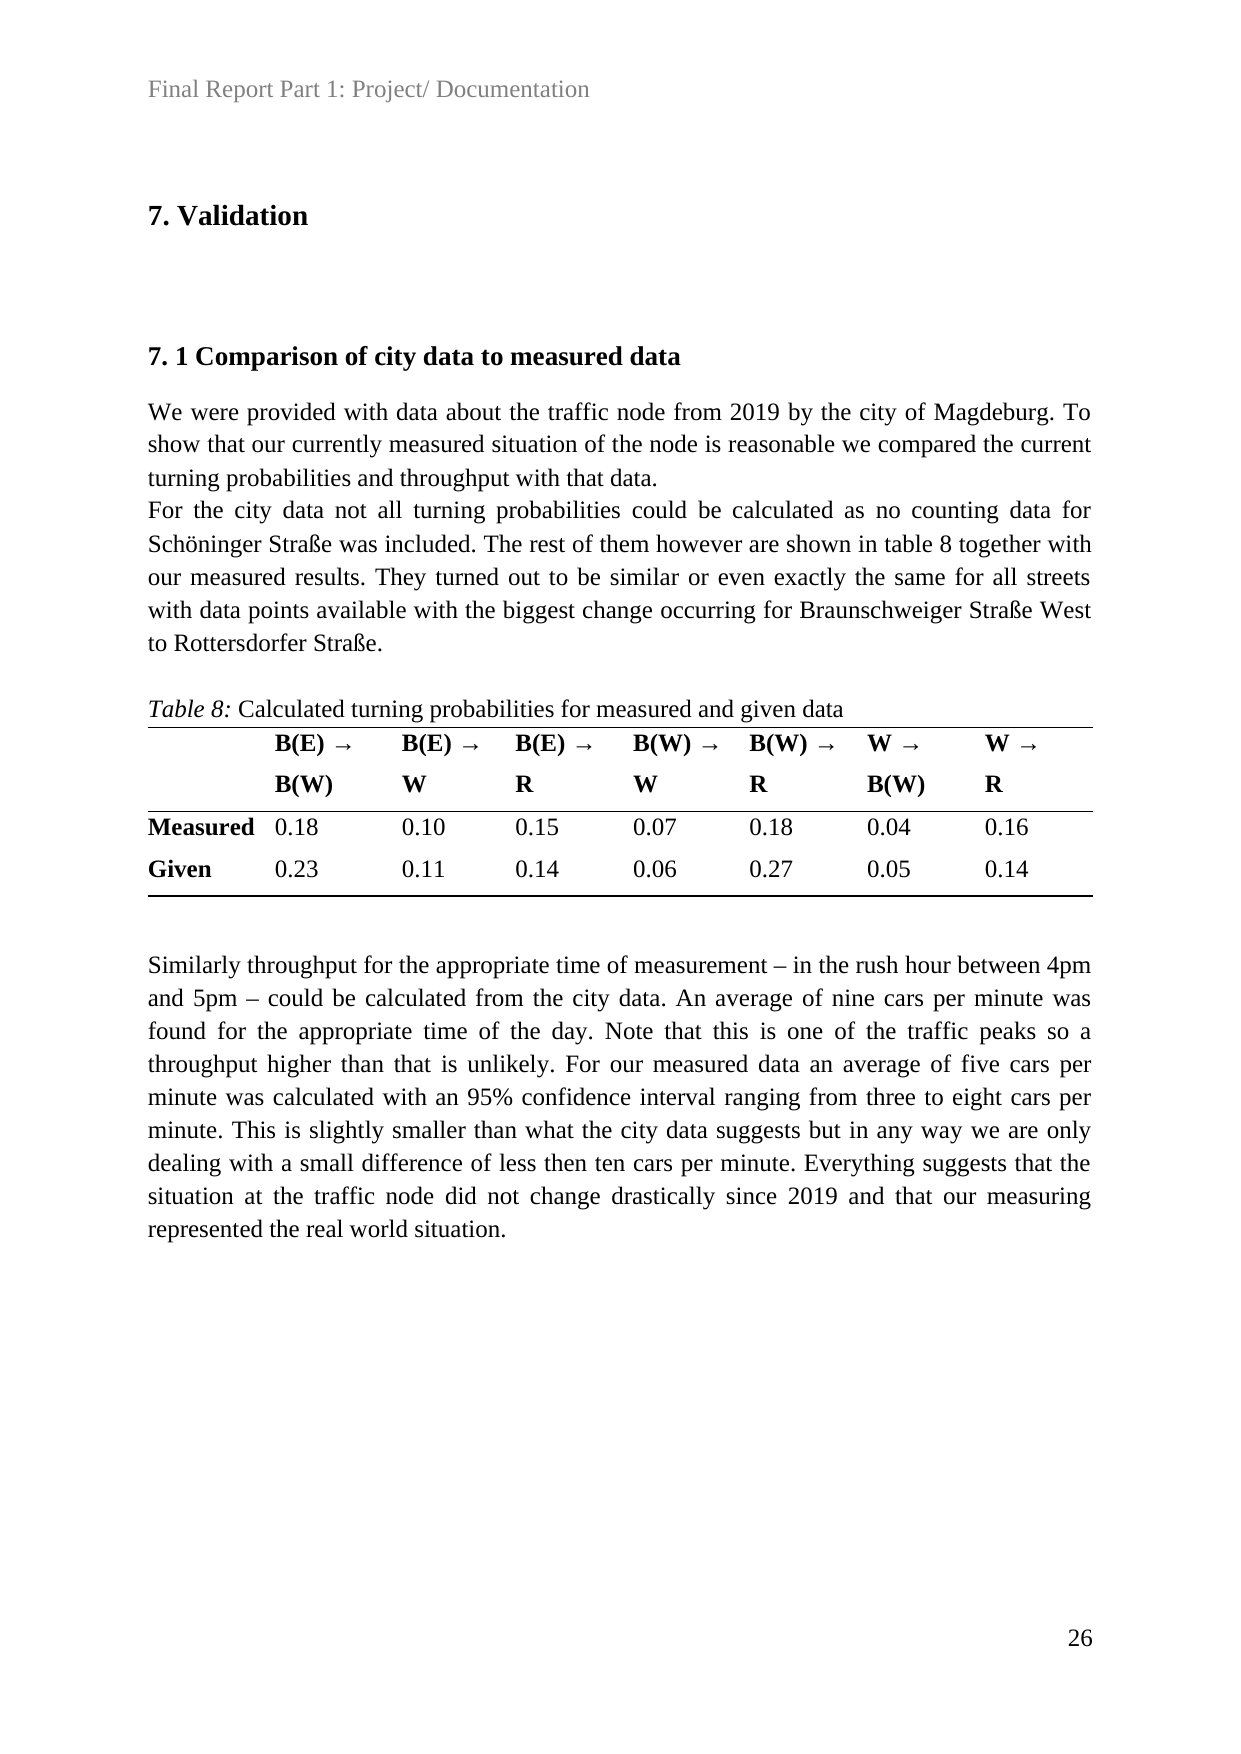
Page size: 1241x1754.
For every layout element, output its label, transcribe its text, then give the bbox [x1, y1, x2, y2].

text We were provided with data about the traffic node from 2019 by the city of Magdeburg. To show that our currently measured situation of the node is reasonable we compared the current turning probabilities and throughput with that data. [148, 397, 1093, 491]
text Table 8: Calculated turning probabilities for measured and given data [148, 694, 1093, 722]
table_cell 0.10 [402, 812, 515, 854]
table_cell 0.07 [633, 812, 749, 854]
table_cell 0.15 [515, 812, 633, 854]
table_header W → R [985, 728, 1093, 811]
subtitle 7. Validation [148, 198, 1093, 231]
table_cell 0.27 [749, 854, 867, 895]
table_header B(E) → B(W) [275, 728, 402, 811]
table_cell 0.14 [515, 854, 633, 895]
table_header B(W) → R [749, 728, 867, 811]
table_cell 0.14 [985, 854, 1093, 895]
table_cell 0.23 [275, 854, 402, 895]
text For the city data not all turning probabilities could be calculated as no counting data for Schöninger Straße was included. The rest of them however are shown in table 8 together with our measured results. They turned out to be similar or even exactly the same for all streets with data points available with the biggest change occurring for Braunschweiger Straße West to Rottersdorfer Straße. [148, 496, 1093, 656]
table_cell 0.18 [749, 812, 867, 854]
table_cell Given [148, 854, 274, 895]
table_cell 0.06 [633, 854, 749, 895]
table_header B(E) → W [402, 728, 515, 811]
table_cell Measured [148, 812, 274, 854]
text Similarly throughput for the appropriate time of measurement – in the rush hour between 4pm and 5pm – could be calculated from the city data. An average of nine cars per minute was found for the appropriate time of the day. Note that this is one of the traffic peaks so a throughput higher than that is unlikely. For our measured data an average of five cars per minute was calculated with an 95% confidence interval ranging from three to eight cars per minute. This is slightly smaller than what the city data suggests but in any way we are only dealing with a small difference of less then ten cars per minute. Everything suggests that the situation at the traffic node did not change drastically since 2019 and that our measuring represented the real world situation. [148, 950, 1093, 1243]
table_cell 0.16 [985, 812, 1093, 854]
table_header W → B(W) [867, 728, 984, 811]
table_cell 0.18 [275, 812, 402, 854]
table_header B(E) → R [515, 728, 633, 811]
table_cell 0.04 [867, 812, 984, 854]
table_cell 0.11 [402, 854, 515, 895]
subtitle 7. 1 Comparison of city data to measured data [148, 340, 1093, 371]
table_header [148, 728, 274, 811]
table_header B(W) → W [633, 728, 749, 811]
table_cell 0.05 [867, 854, 984, 895]
